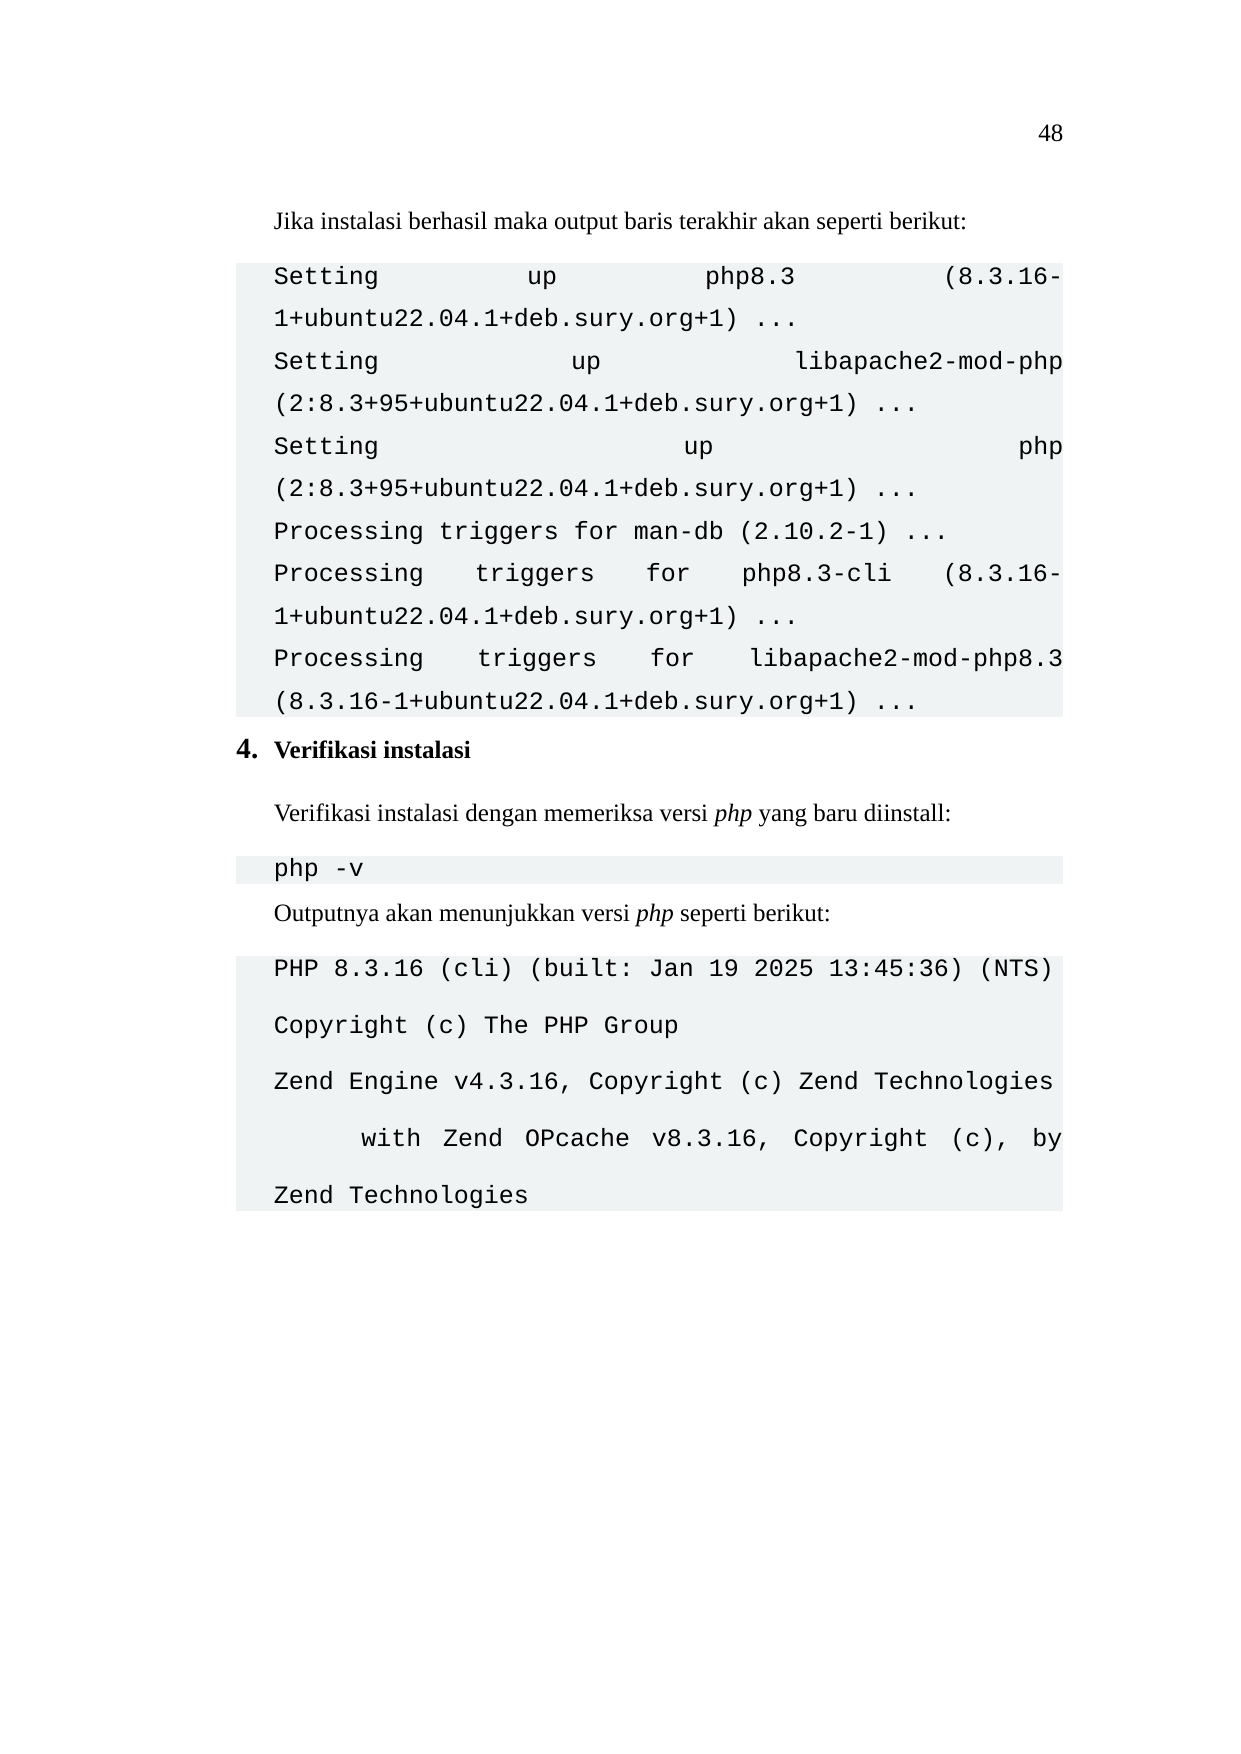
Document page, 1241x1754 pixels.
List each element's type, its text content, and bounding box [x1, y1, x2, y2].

list Processing triggers for man-db (2.10.2-1) ... [236, 518, 1063, 547]
list Setting up php (2:8.3+95+ubuntu22.04.1+deb.sury.org+1) ... [236, 433, 1063, 504]
list Setting up libapache2-mod-php (2:8.3+95+ubuntu22.04.1+deb.sury.org+1) ... [236, 348, 1063, 419]
list Copyright (c) The PHP Group [236, 1012, 1063, 1041]
list PHP 8.3.16 (cli) (built: Jan 19 2025 13:45:36) (NTS) [236, 956, 1063, 984]
list Verifikasi instalasi [236, 731, 1063, 764]
list php -v [236, 856, 1063, 884]
list Zend Engine v4.3.16, Copyright (c) Zend Technologies [236, 1069, 1063, 1097]
list Setting up php8.3 (8.3.16-1+ubuntu22.04.1+deb.sury.org+1) ... [236, 263, 1063, 334]
list Processing triggers for libapache2-mod-php8.3 (8.3.16-1+ubuntu22.04.1+deb.sury.org+1) ... [236, 646, 1063, 717]
list with Zend OPcache v8.3.16, Copyright (c), by Zend Technologies [236, 1126, 1063, 1211]
list Verifikasi instalasi dengan memeriksa versi php yang baru diinstall: [236, 798, 1063, 827]
list Jika instalasi berhasil maka output baris terakhir akan seperti berikut: [236, 206, 1063, 235]
list Processing triggers for php8.3-cli (8.3.16-1+ubuntu22.04.1+deb.sury.org+1) ... [236, 561, 1063, 632]
list Outputnya akan menunjukkan versi php seperti berikut: [236, 898, 1063, 927]
